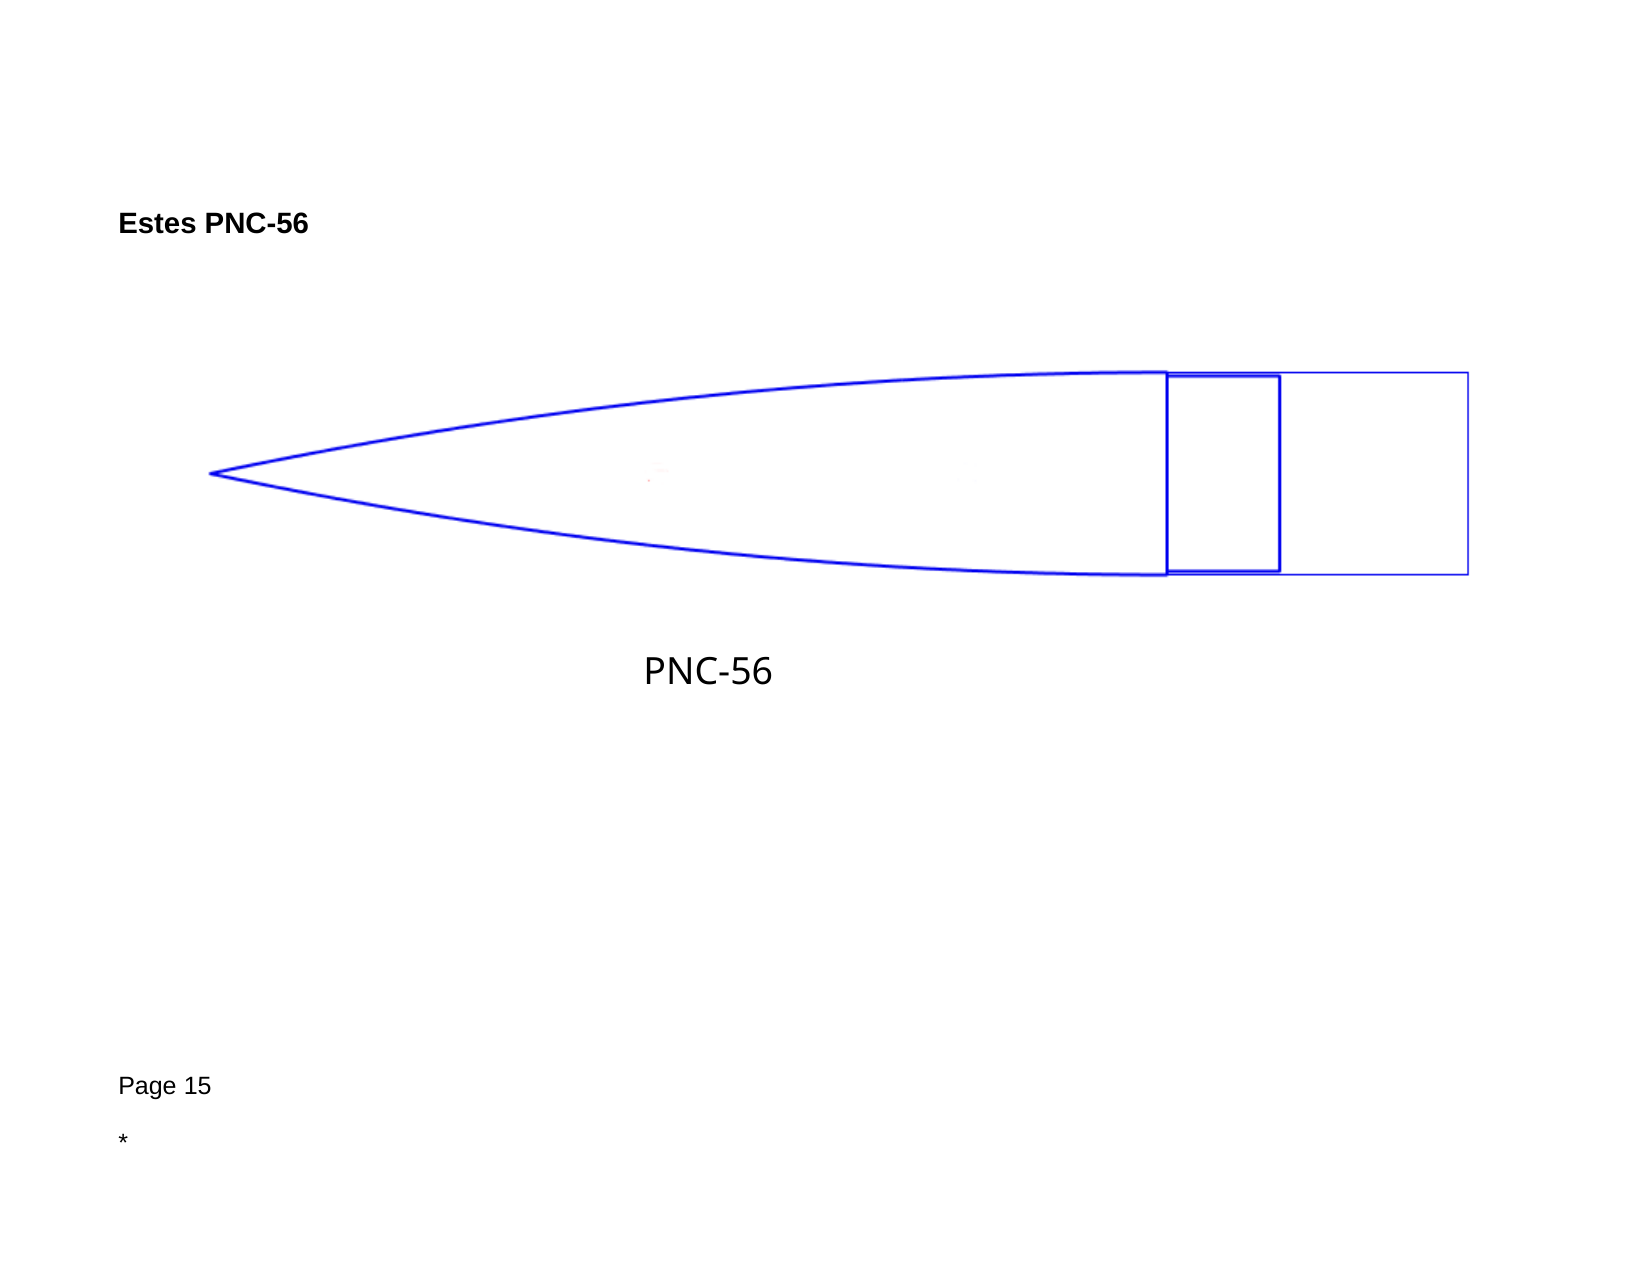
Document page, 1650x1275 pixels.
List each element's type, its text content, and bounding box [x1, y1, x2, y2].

text PNC-56 [118, 645, 1532, 696]
subtitle Estes PNC-56 [118, 206, 1532, 240]
picture [159, 347, 1491, 593]
